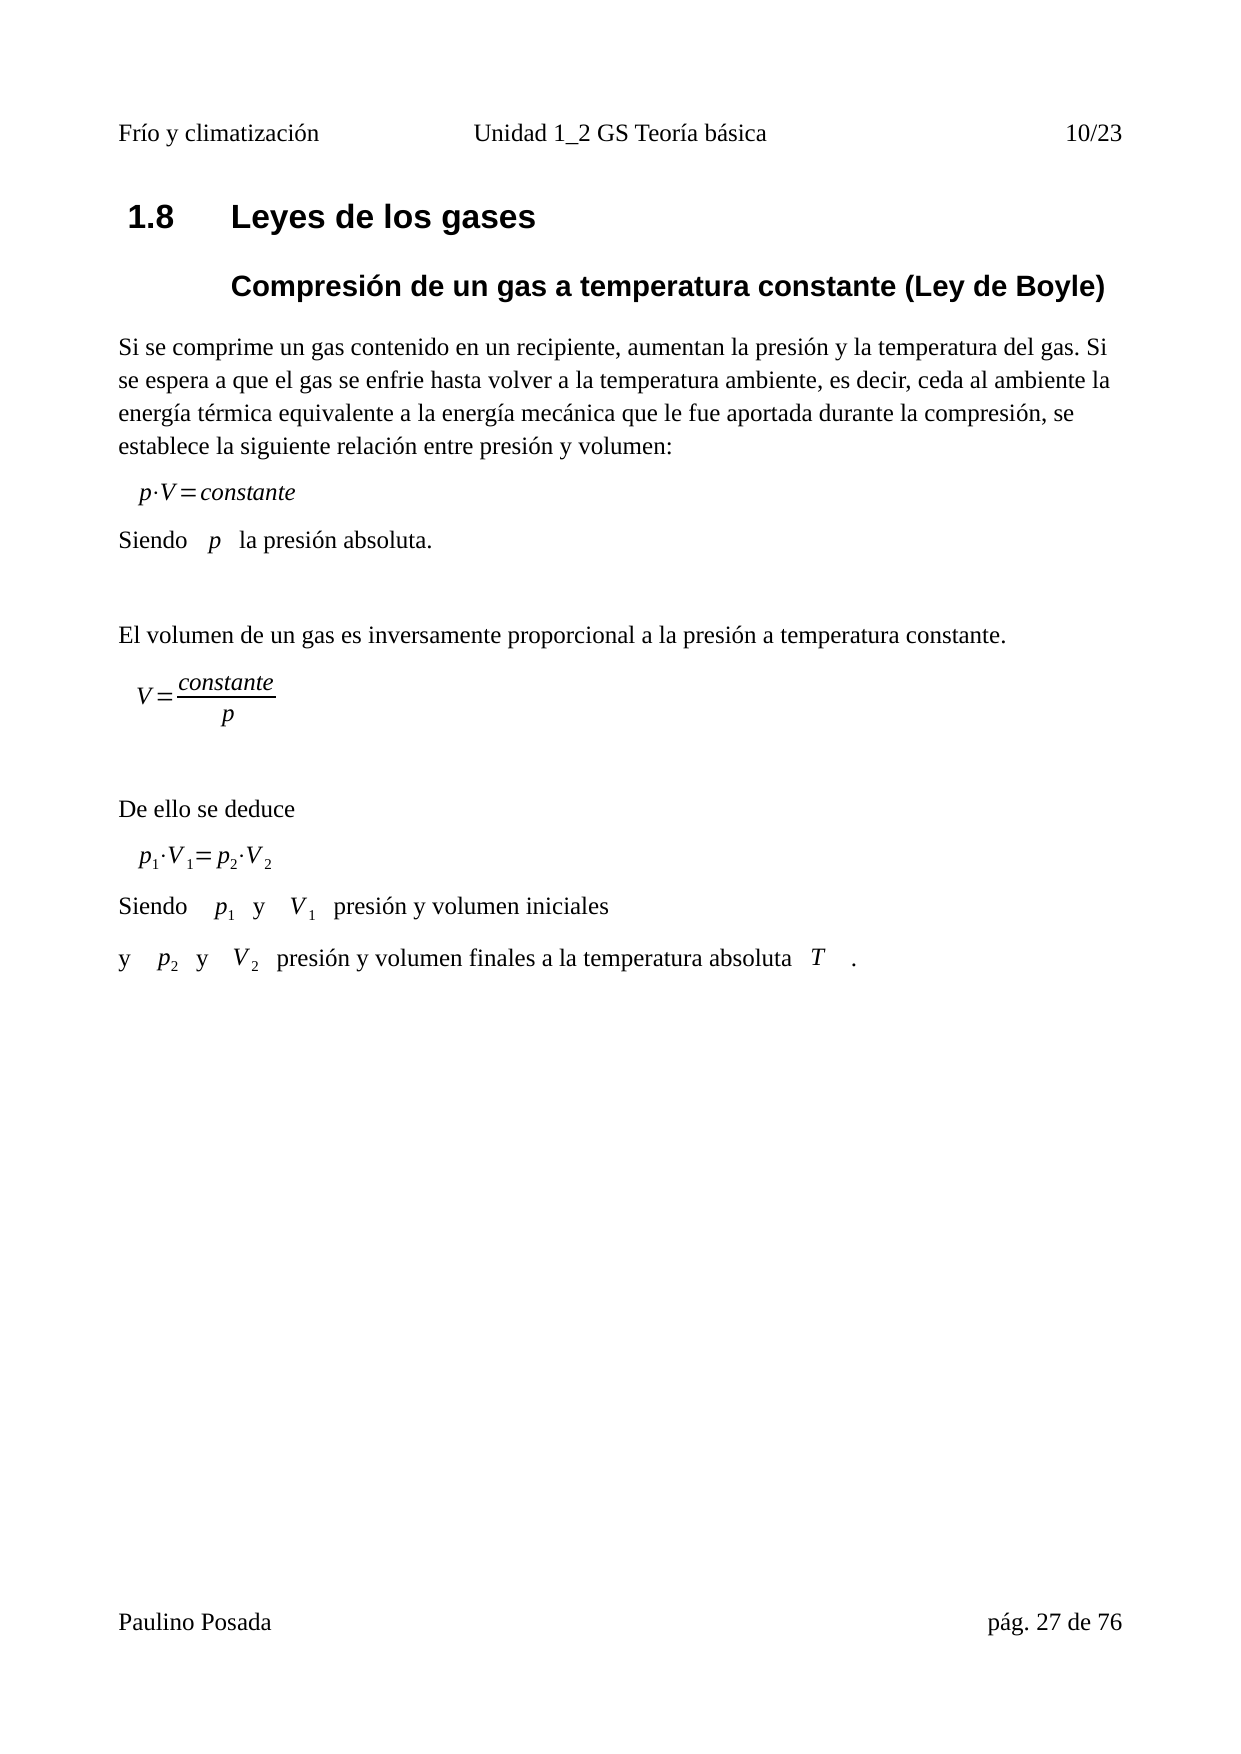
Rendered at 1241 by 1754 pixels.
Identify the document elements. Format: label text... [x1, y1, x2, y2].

text Siendo y presión y volumen iniciales [118, 891, 1122, 924]
text y y presión y volumen finales a la temperatura absoluta . [118, 943, 1122, 975]
text De ello se deduce [118, 794, 1122, 822]
text Si se comprime un gas contenido en un recipiente, aumentan la presión y la temperatura del gas. Si se espera a que el gas se enfrie hasta volver a la temperatura ambiente, es decir, ceda al ambiente la energía térmica equivalente a la energía mecánica que le fue aportada durante la compresión, se establece la siguiente relación entre presión y volumen: [118, 332, 1122, 460]
subtitle Compresión de un gas a temperatura constante (Ley de Boyle) [118, 269, 1122, 303]
text El volumen de un gas es inversamente proporcional a la presión a temperatura constante. [118, 621, 1122, 649]
text Siendola presión absoluta. [118, 525, 1122, 554]
subtitle Leyes de los gases [118, 197, 1122, 236]
